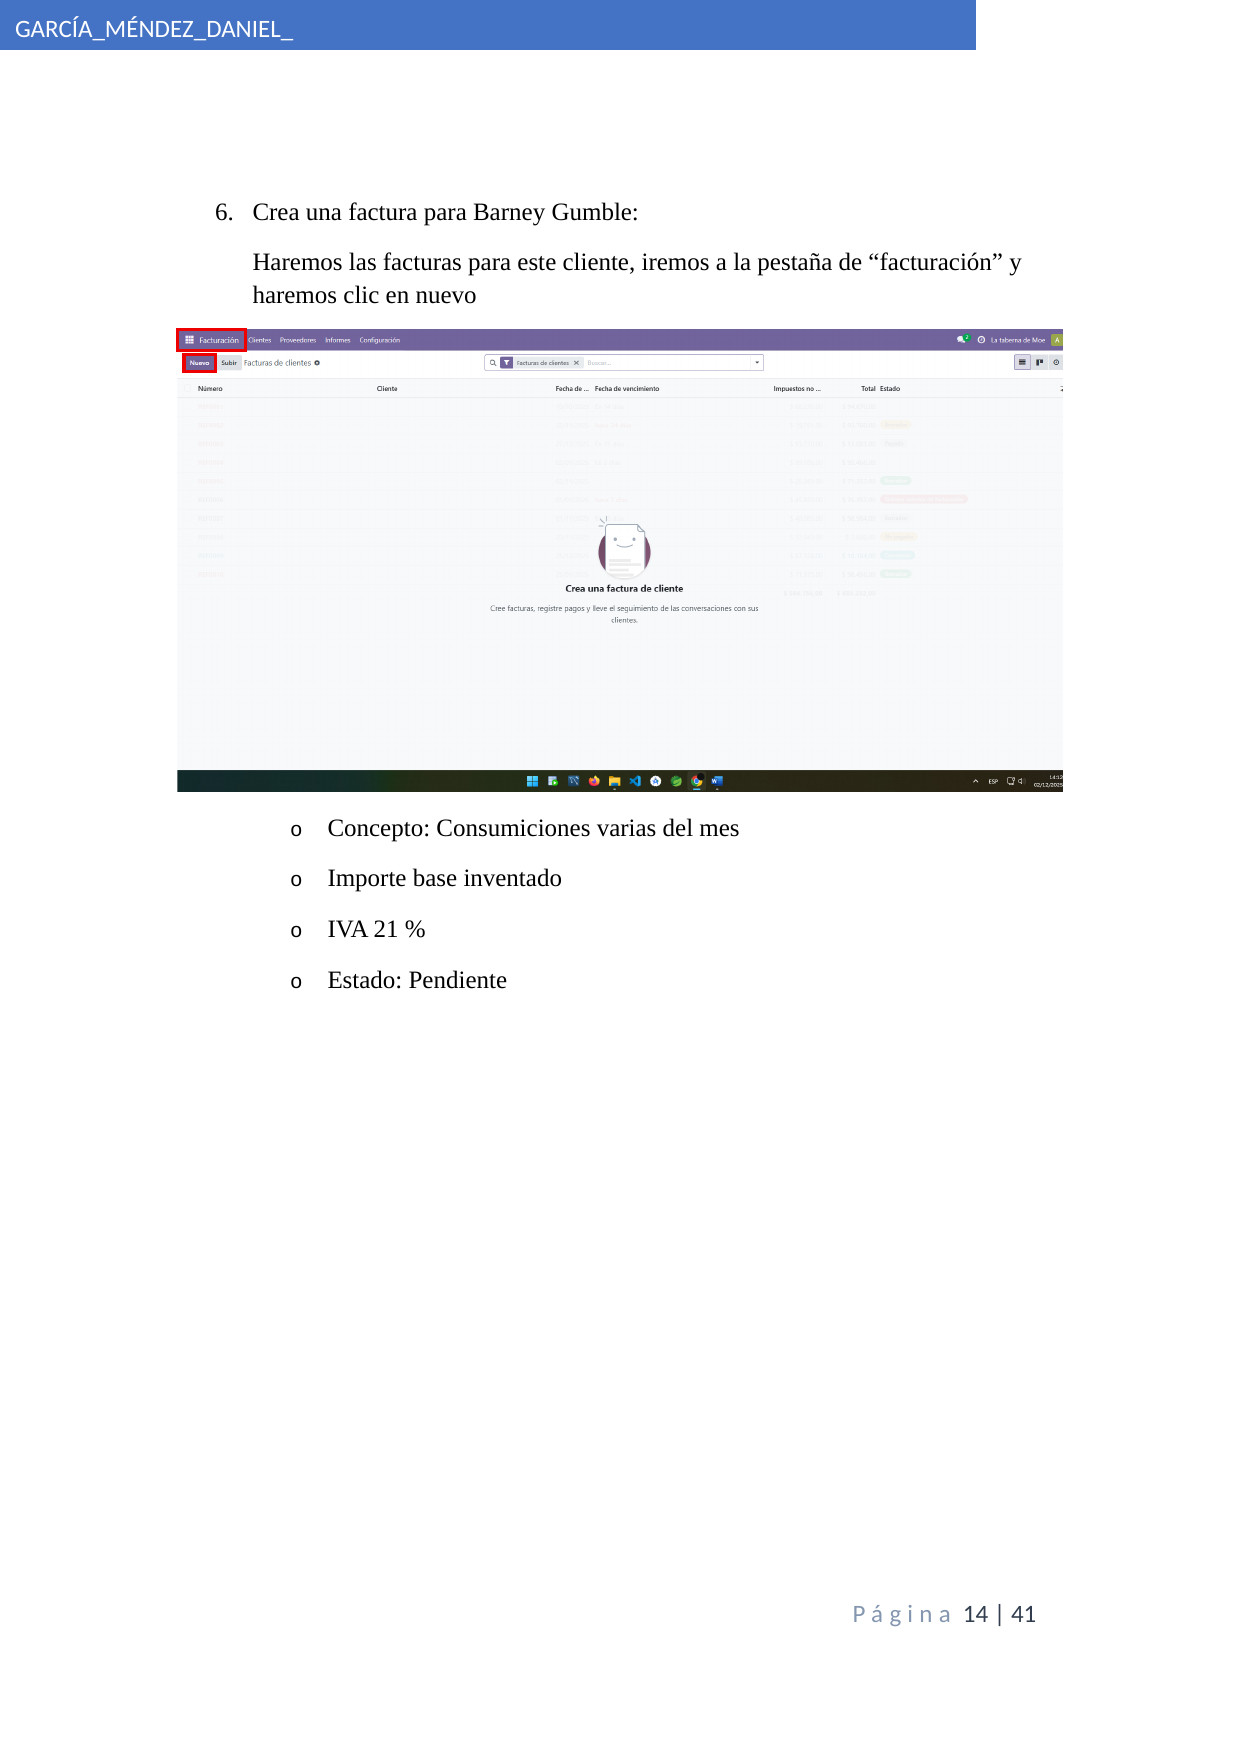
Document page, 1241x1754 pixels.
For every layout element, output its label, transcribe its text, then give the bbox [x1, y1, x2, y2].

list Concepto: Consumiciones varias del mes [290, 813, 1063, 842]
list IVA 21 % [290, 914, 1063, 944]
list Crea una factura para Barney Gumble: [215, 197, 1063, 226]
list Estado: Pendiente [290, 965, 1063, 994]
text Haremos las facturas para este cliente, iremos a la pestaña de “facturación” y haremos clic en nuevo [252, 247, 1063, 309]
list Importe base inventado [290, 863, 1063, 893]
